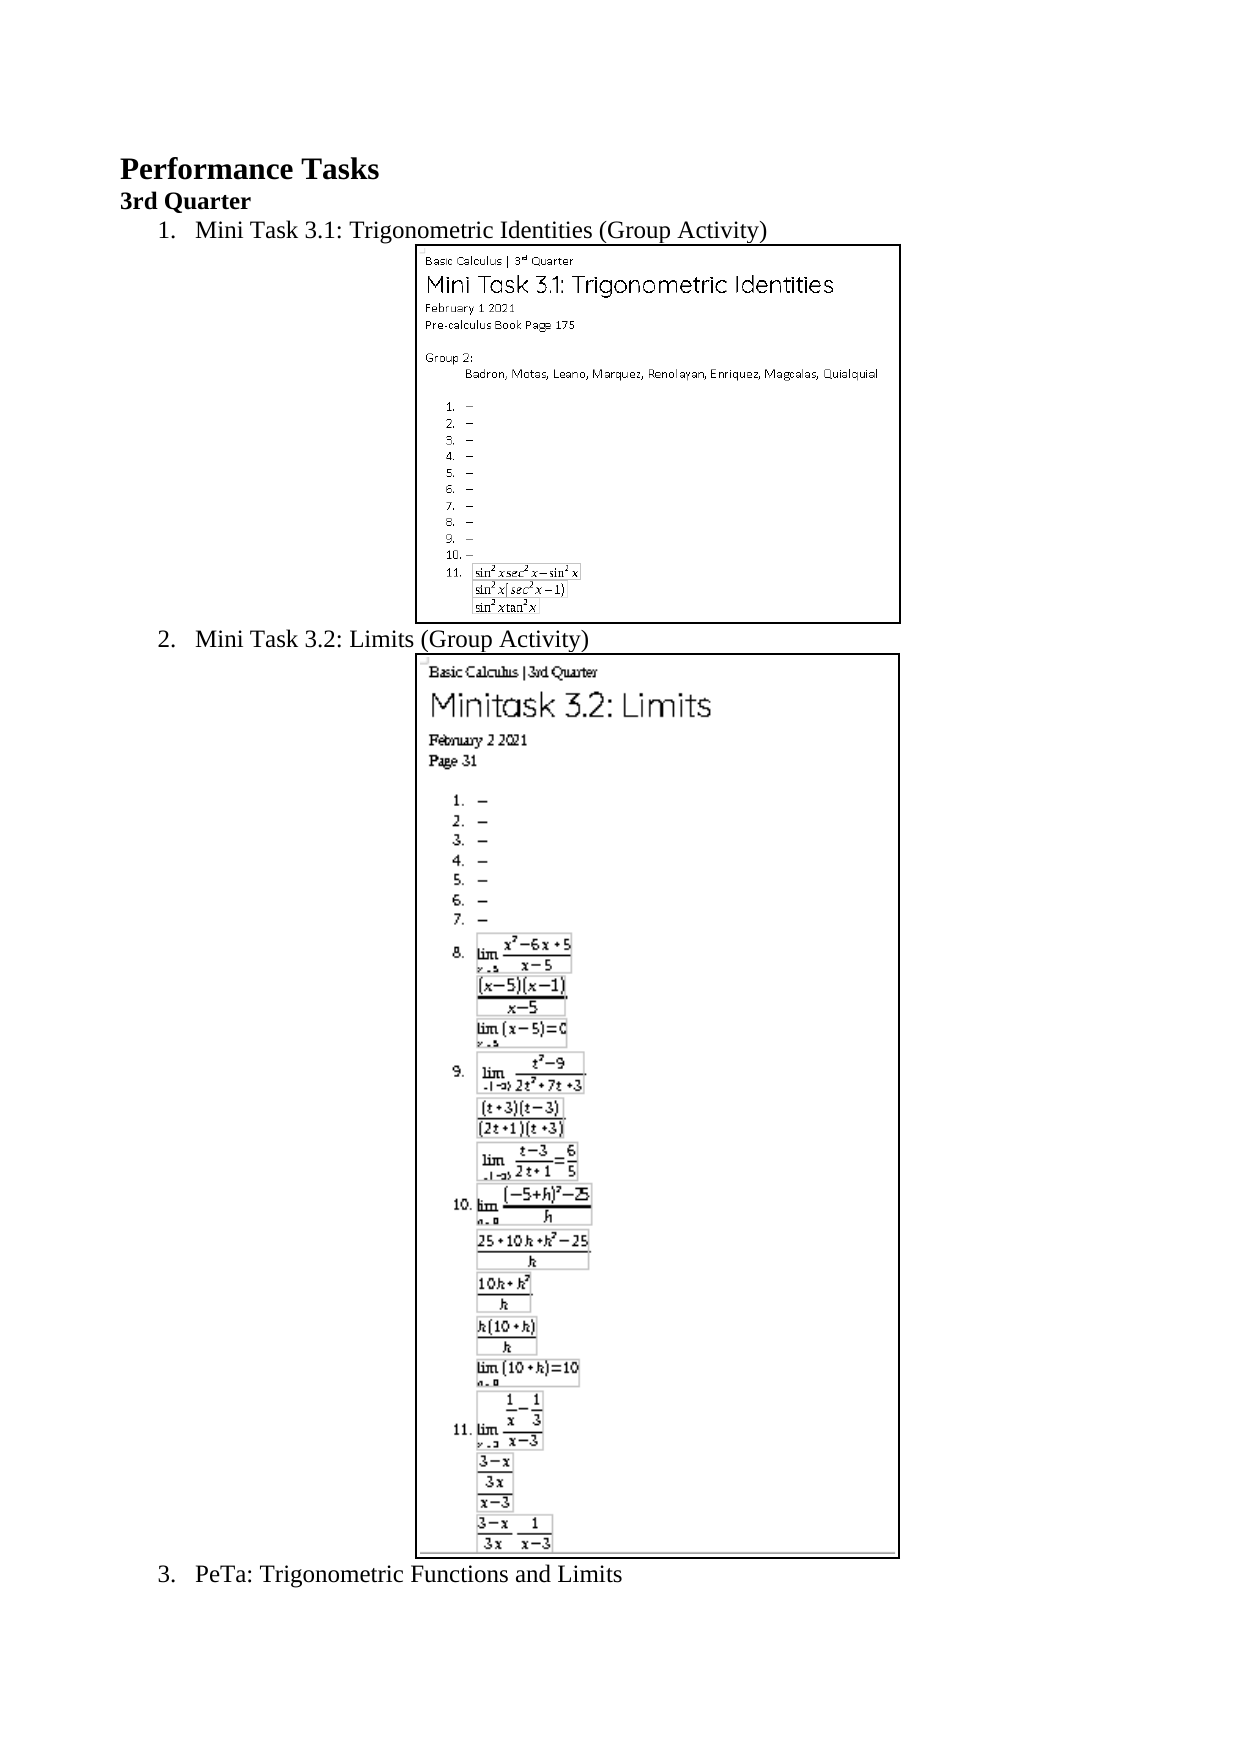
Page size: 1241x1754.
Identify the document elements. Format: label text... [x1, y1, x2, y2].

picture [419, 248, 896, 619]
list Mini Task 3.1: Trigonometric Identities (Group Activity) [157, 215, 1120, 243]
text 3rd Quarter [120, 186, 1120, 215]
text Performance Tasks [120, 150, 1120, 186]
picture [420, 657, 896, 1554]
list Mini Task 3.2: Limits (Group Activity) [157, 624, 1120, 652]
list PeTa: Trigonometric Functions and Limits [157, 1559, 1120, 1588]
